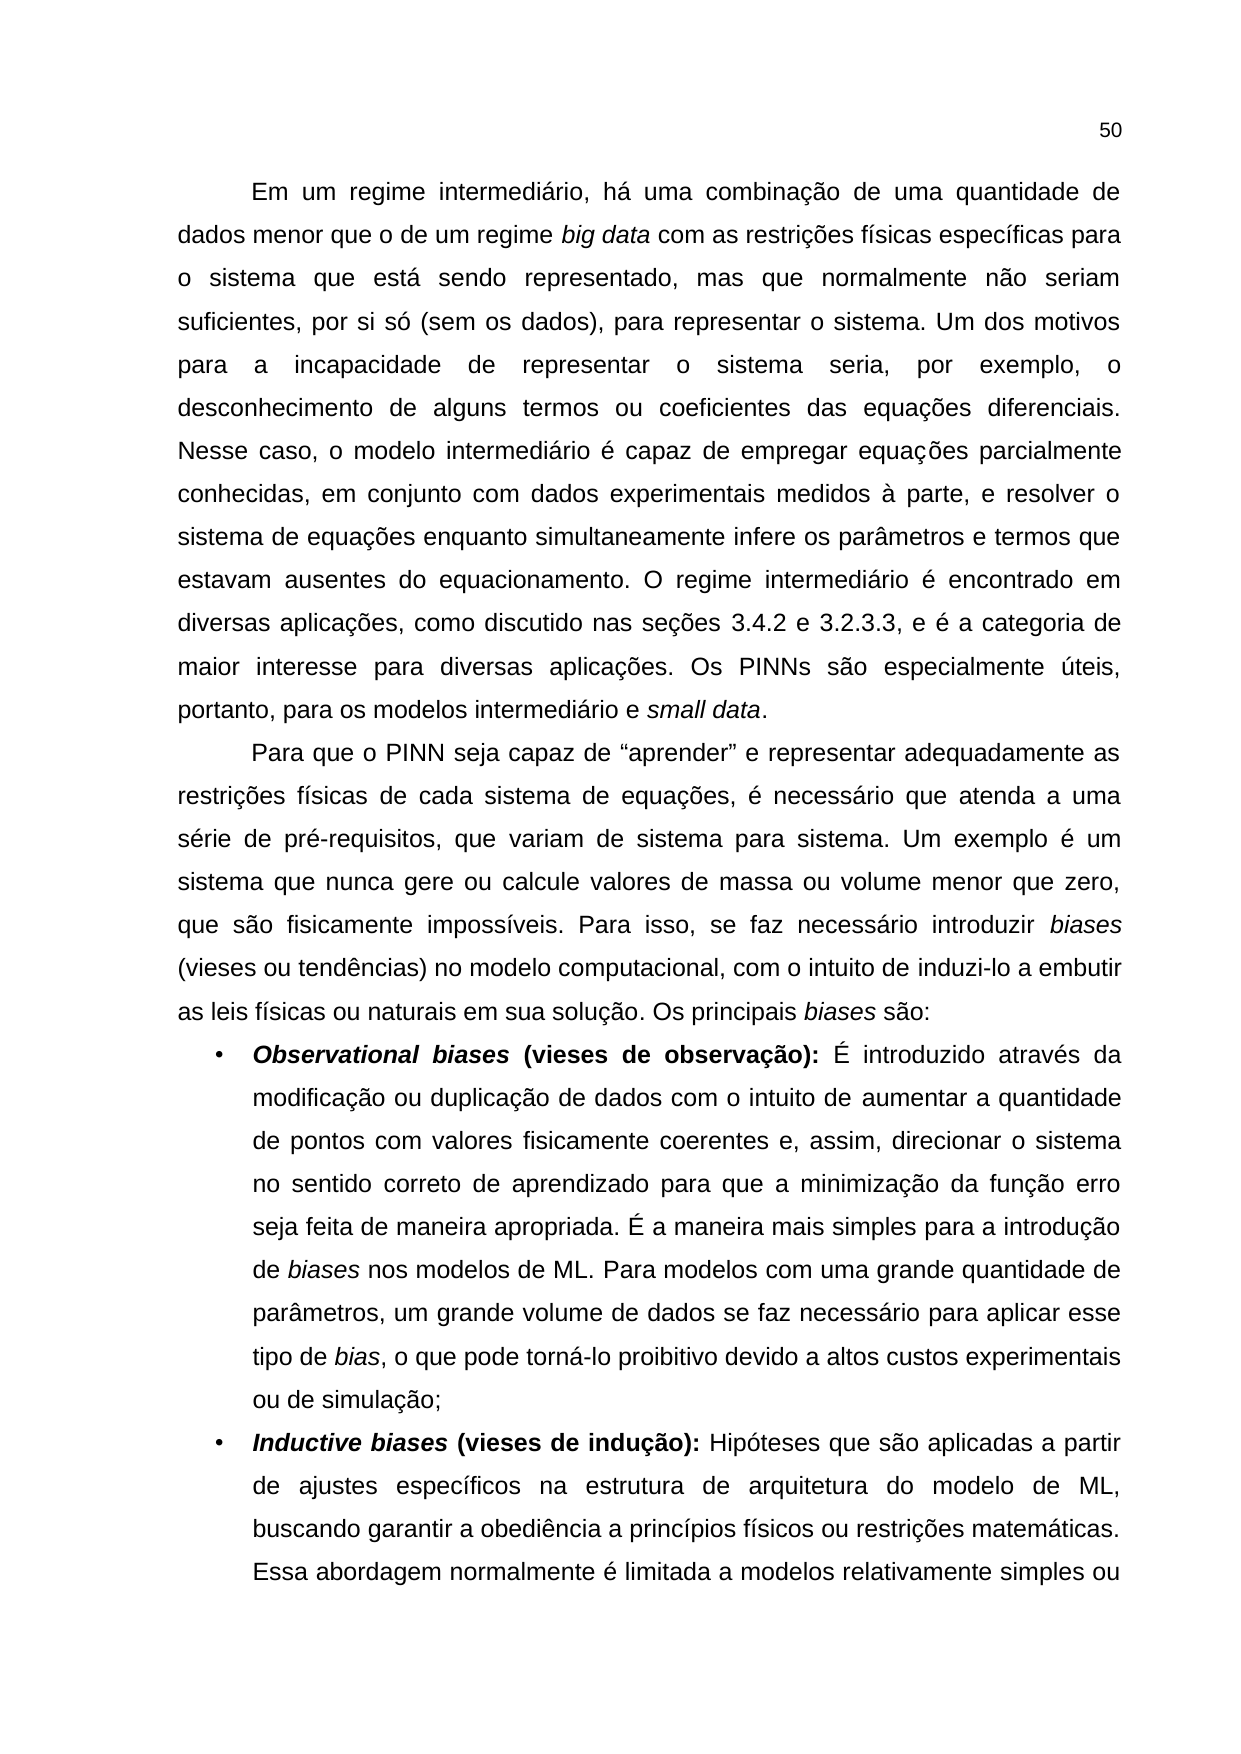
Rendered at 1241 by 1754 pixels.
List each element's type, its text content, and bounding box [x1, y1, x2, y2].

text Para que o PINN seja capaz de “aprender” e representar adequadamente as restrições físicas de cada sistema de equações, é necessário que atenda a uma série de pré-requisitos, que variam de sistema para sistema. Um exemplo é um sistema que nunca gere ou calcule valores de massa ou volume menor que zero, que são fisicamente impossíveis. Para isso, se faz necessário introduzir biases (vieses ou tendências) no modelo computacional, com o intuito de induzi-lo a embutir as leis físicas ou naturais em sua solução. Os principais biases são: [177, 738, 1122, 1025]
list Observational biases (vieses de observação): É introduzido através da modificação ou duplicação de dados com o intuito de aumentar a quantidade de pontos com valores fisicamente coerentes e, assim, direcionar o sistema no sentido correto de aprendizado para que a minimização da função erro seja feita de maneira apropriada. É a maneira mais simples para a introdução de biases nos modelos de ML. Para modelos com uma grande quantidade de parâmetros, um grande volume de dados se faz necessário para aplicar esse tipo de bias, o que pode torná-lo proibitivo devido a altos custos experimentais ou de simulação; [215, 1039, 1122, 1413]
list Inductive biases (vieses de indução): Hipóteses que são aplicadas a partir de ajustes específicos na estrutura de arquitetura do modelo de ML, buscando garantir a obediência a princípios físicos ou restrições matemáticas. Essa abordagem normalmente é limitada a modelos relativamente simples ou [215, 1428, 1122, 1586]
text Em um regime intermediário, há uma combinação de uma quantidade de dados menor que o de um regime big data com as restrições físicas específicas para o sistema que está sendo representado, mas que normalmente não seriam suficientes, por si só (sem os dados), para representar o sistema. Um dos motivos para a incapacidade de representar o sistema seria, por exemplo, o desconhecimento de alguns termos ou coeficientes das equações diferenciais. Nesse caso, o modelo intermediário é capaz de empregar equações parcialmente conhecidas, em conjunto com dados experimentais medidos à parte, e resolver o sistema de equações enquanto simultaneamente infere os parâmetros e termos que estavam ausentes do equacionamento. O regime intermediário é encontrado em diversas aplicações, como discutido nas seções 3.4.2 e 3.2.3.3, e é a categoria de maior interesse para diversas aplicações. Os PINNs são especialmente úteis, portanto, para os modelos intermediário e small data. [177, 177, 1122, 723]
